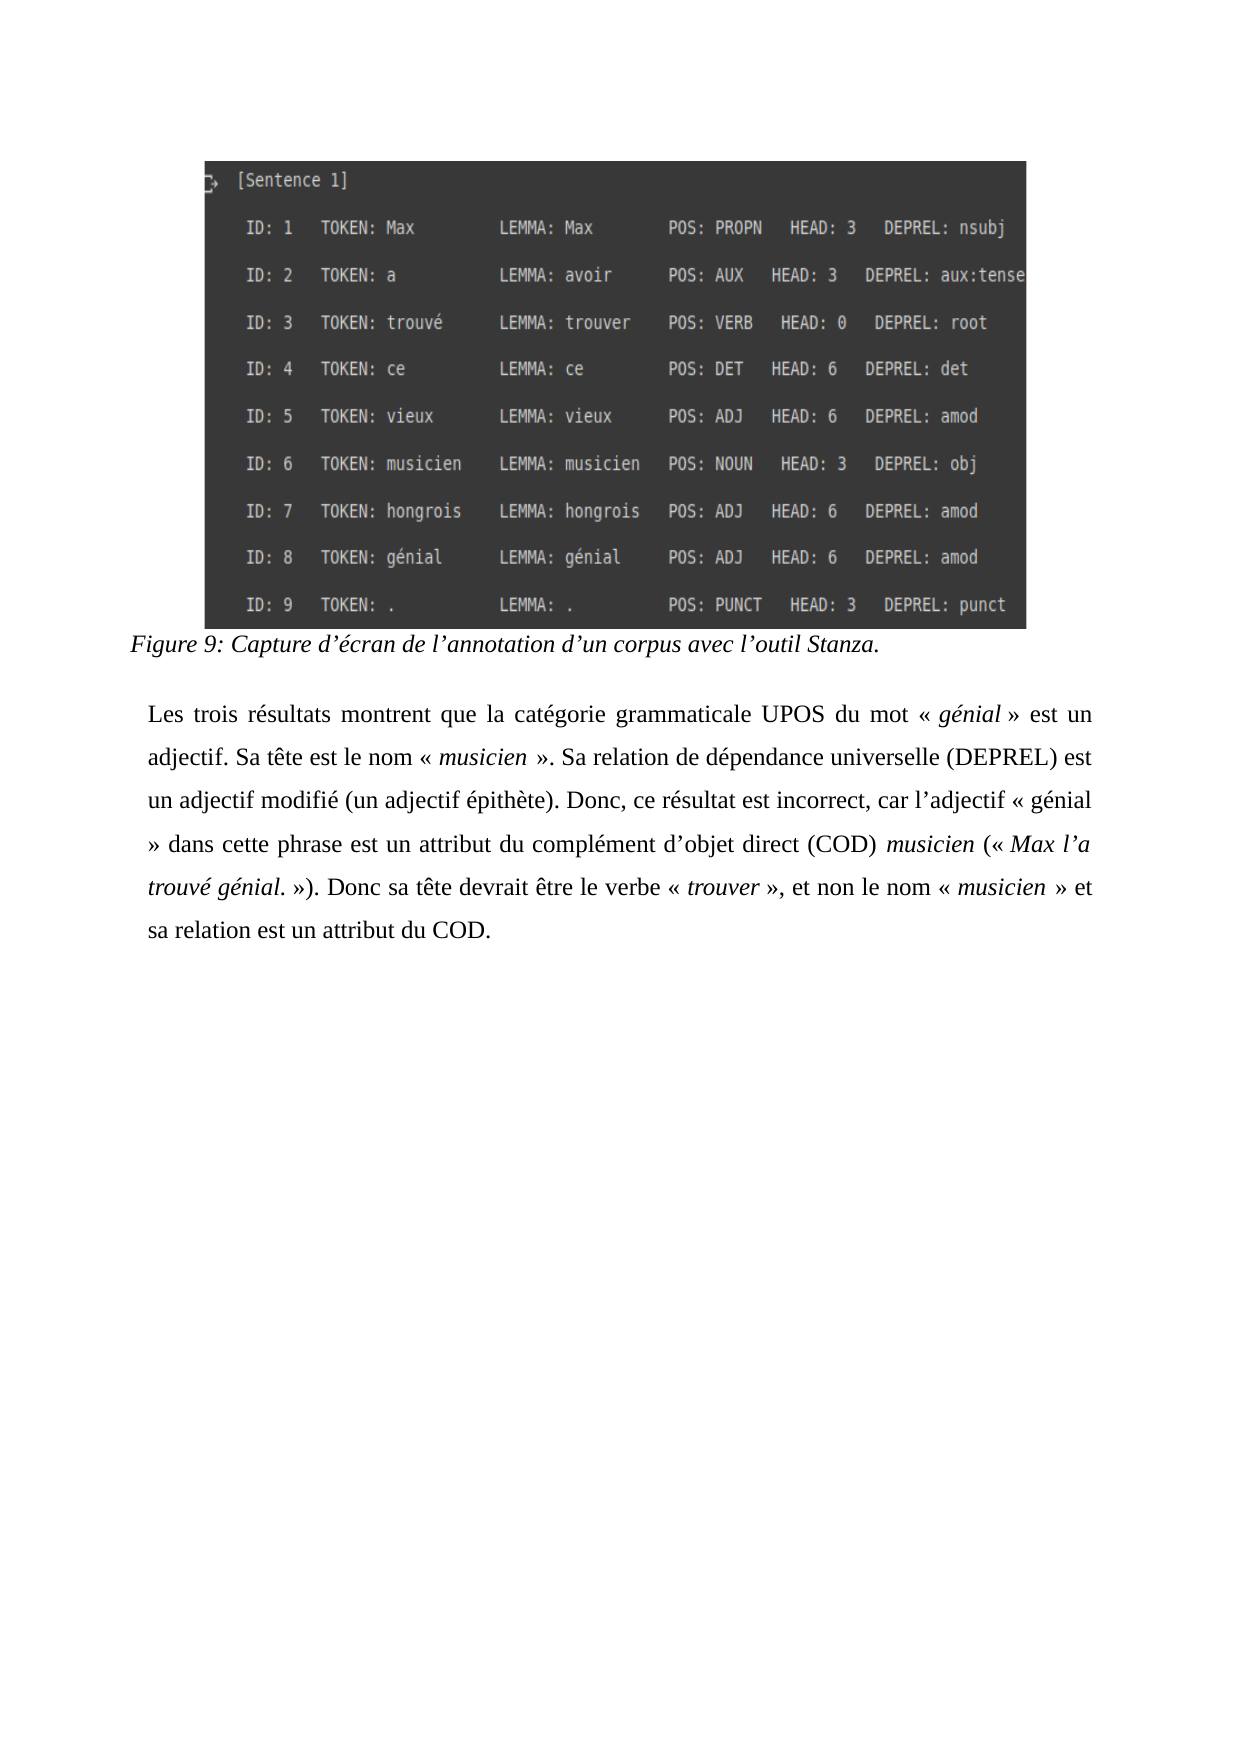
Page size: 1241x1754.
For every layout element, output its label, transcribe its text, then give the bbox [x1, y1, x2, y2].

text Figure 9: Capture d’écran de l’annotation d’un corpus avec l’outil Stanza. [130, 161, 1101, 657]
picture [204, 161, 1027, 629]
text Les trois résultats montrent que la catégorie grammaticale UPOS du mot « génial » est un adjectif. Sa tête est le nom « musicien ». Sa relation de dépendance universelle (DEPREL) est un adjectif modifié (un adjectif épithète). Donc, ce résultat est incorrect, car l’adjectif « génial » dans cette phrase est un attribut du complément d’objet direct (COD) musicien (« Max l’a trouvé génial. »). Donc sa tête devrait être le verbe « trouver », et non le nom « musicien » et sa relation est un attribut du COD. [130, 657, 1101, 944]
text [130, 148, 1101, 161]
